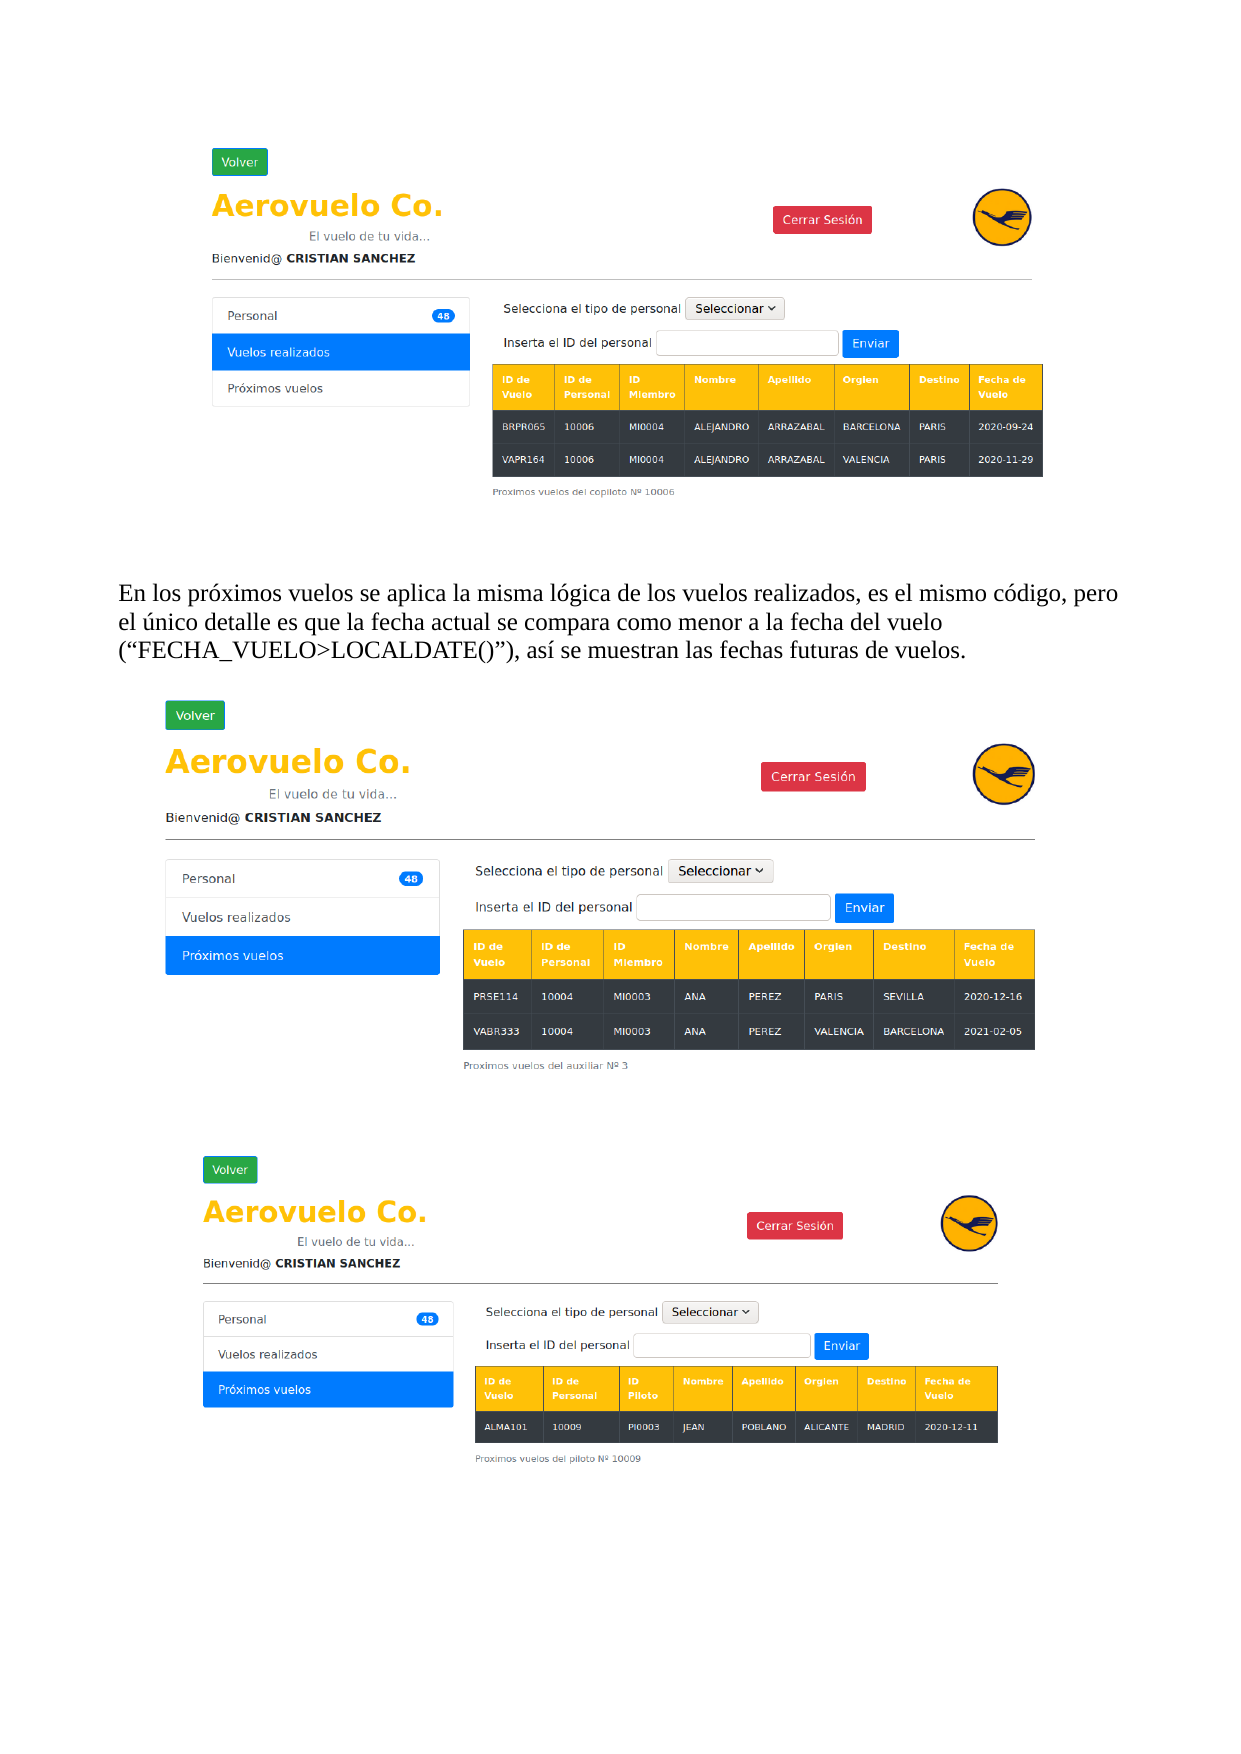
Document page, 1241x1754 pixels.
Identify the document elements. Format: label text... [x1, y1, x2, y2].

picture [155, 693, 1085, 1123]
picture [193, 141, 1086, 523]
picture [184, 1151, 1057, 1598]
text En los próximos vuelos se aplica la misma lógica de los vuelos realizados, es el mismo código, pero el único detalle es que la fecha actual se compara como menor a la fecha del vuelo (“FECHA_VUELO>LOCALDATE()”), así se muestran las fechas futuras de vuelos. [118, 578, 1122, 664]
